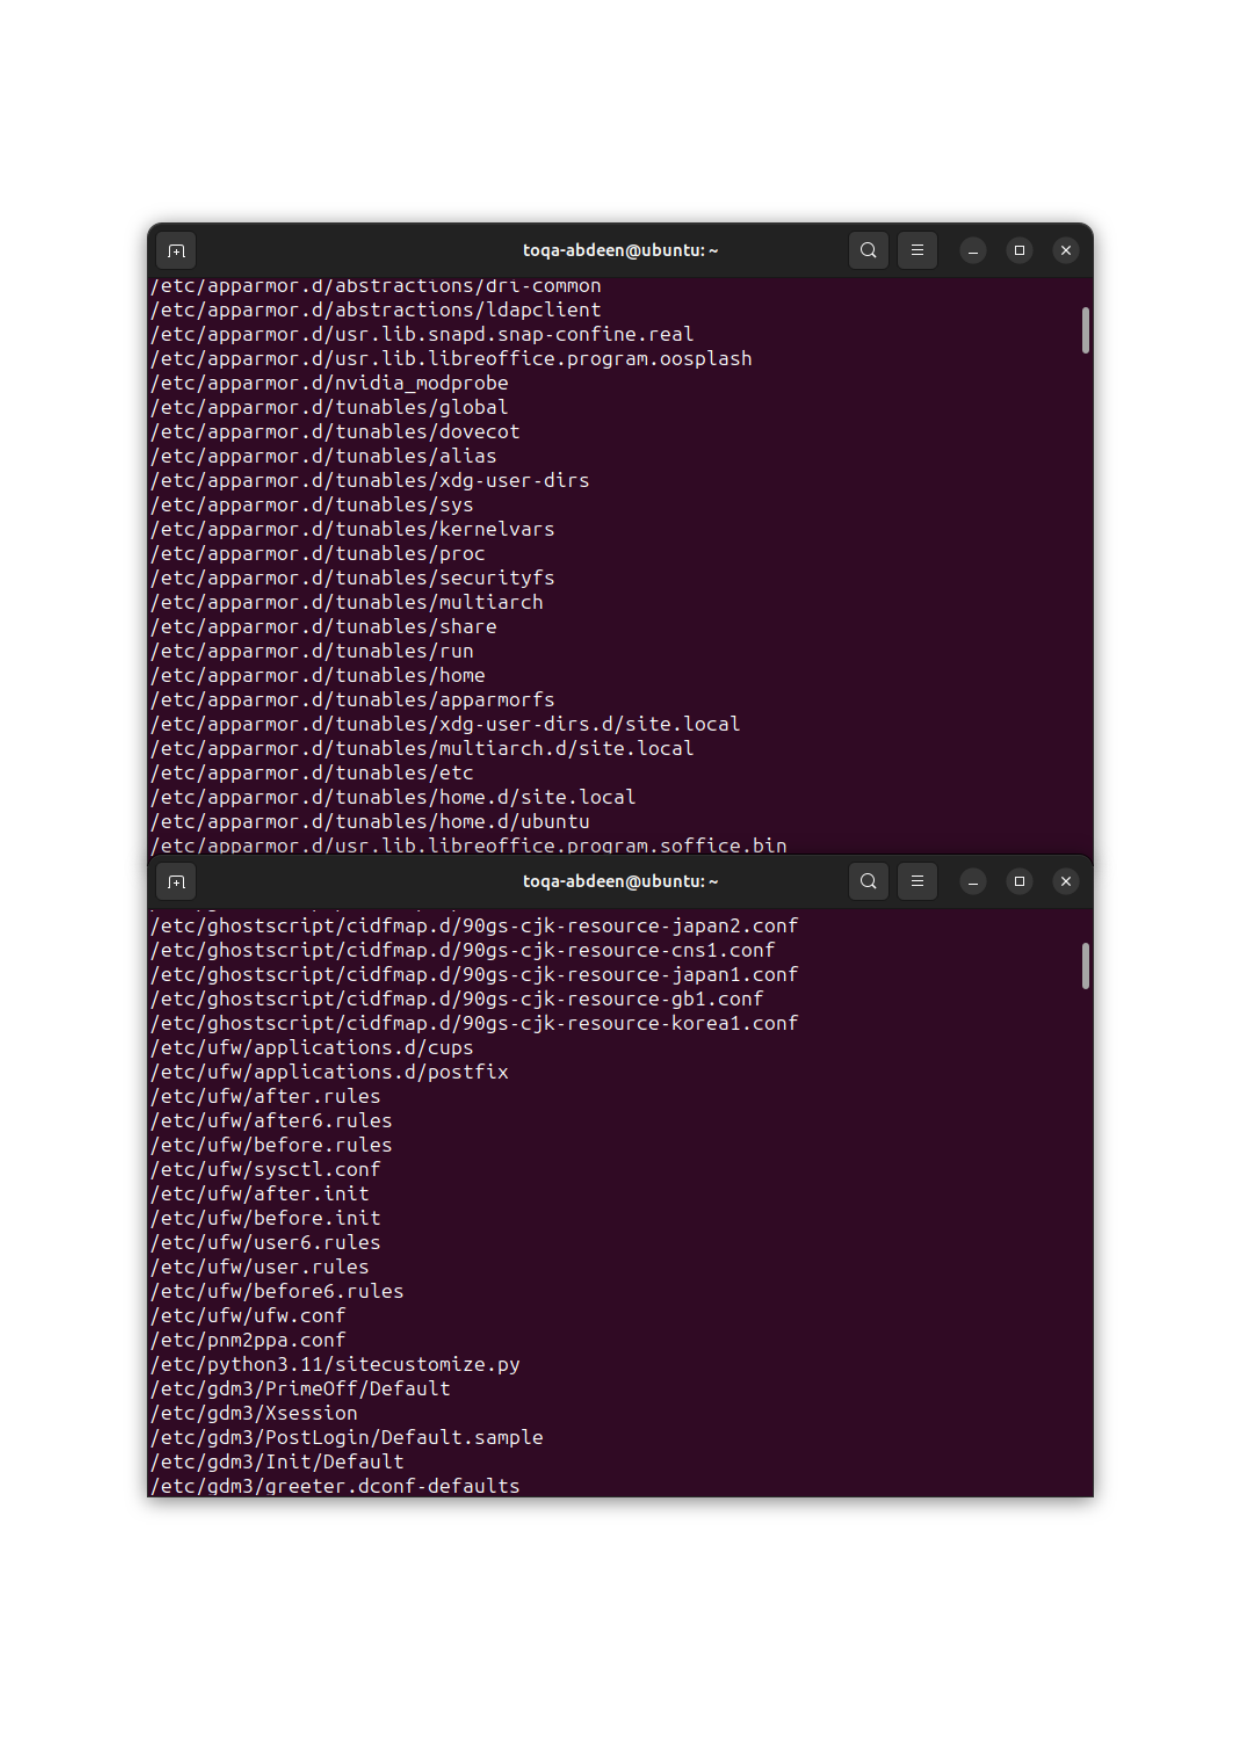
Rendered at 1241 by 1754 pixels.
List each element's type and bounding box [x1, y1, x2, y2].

picture [118, 197, 1123, 1530]
